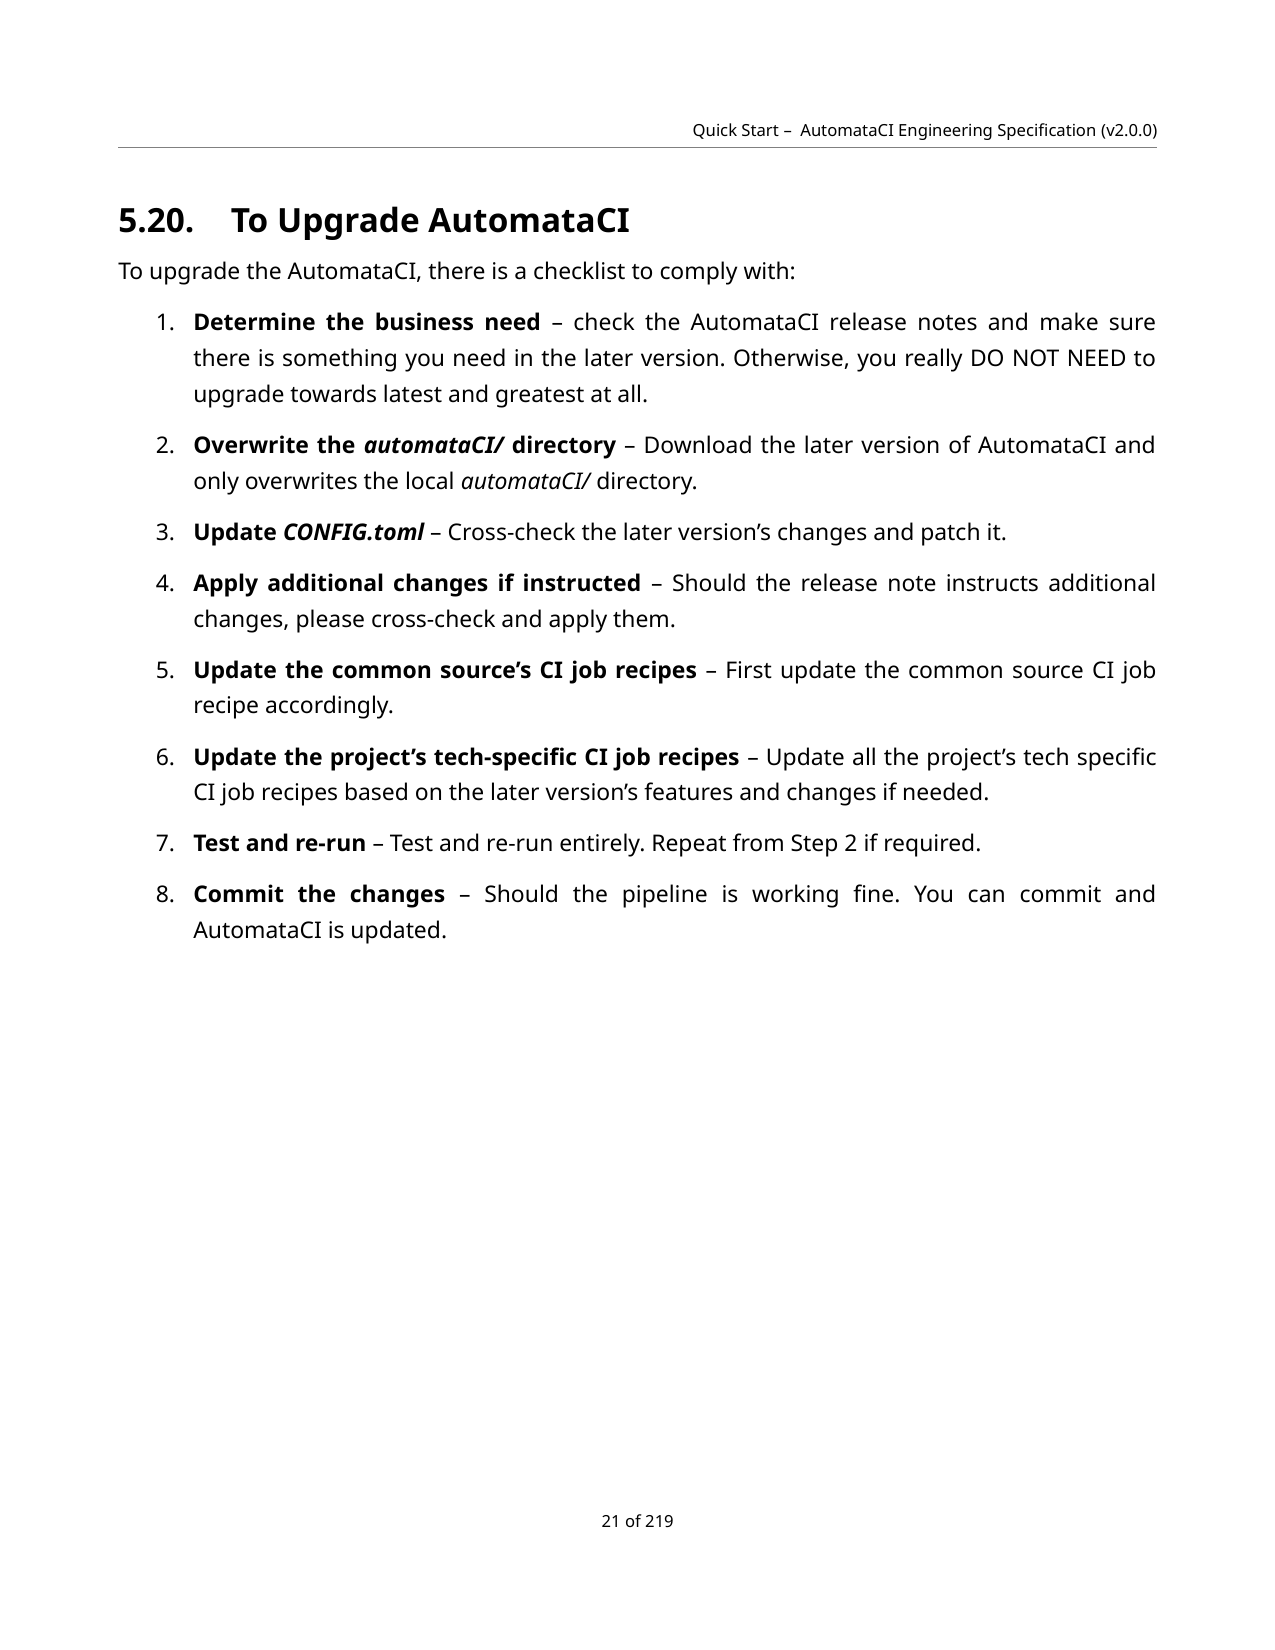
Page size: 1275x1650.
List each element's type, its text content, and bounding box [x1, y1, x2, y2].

subtitle To Upgrade AutomataCI [118, 197, 1157, 243]
list Update CONFIG.toml – Cross-check the later version’s changes and patch it. [156, 516, 1157, 547]
text To upgrade the AutomataCI, there is a checklist to comply with: [118, 255, 1157, 286]
list Overwrite the automataCI/ directory – Download the later version of AutomataCI and only overwrites the local automataCI/ directory. [156, 429, 1157, 496]
list Determine the business need – check the AutomataCI release notes and make sure there is something you need in the later version. Otherwise, you really DO NOT NEED to upgrade towards latest and greatest at all. [156, 306, 1157, 409]
list Apply additional changes if instructed – Should the release note instructs additional changes, please cross-check and apply them. [156, 567, 1157, 634]
list Commit the changes – Should the pipeline is working fine. You can commit and AutomataCI is updated. [156, 878, 1157, 945]
list Update the common source’s CI job recipes – First update the common source CI job recipe accordingly. [156, 653, 1157, 721]
list Test and re-run – Test and re-run entirely. Repeat from Step 2 if required. [156, 827, 1157, 858]
list Update the project’s tech-specific CI job recipes – Update all the project’s tech specific CI job recipes based on the later version’s features and changes if needed. [156, 740, 1157, 808]
